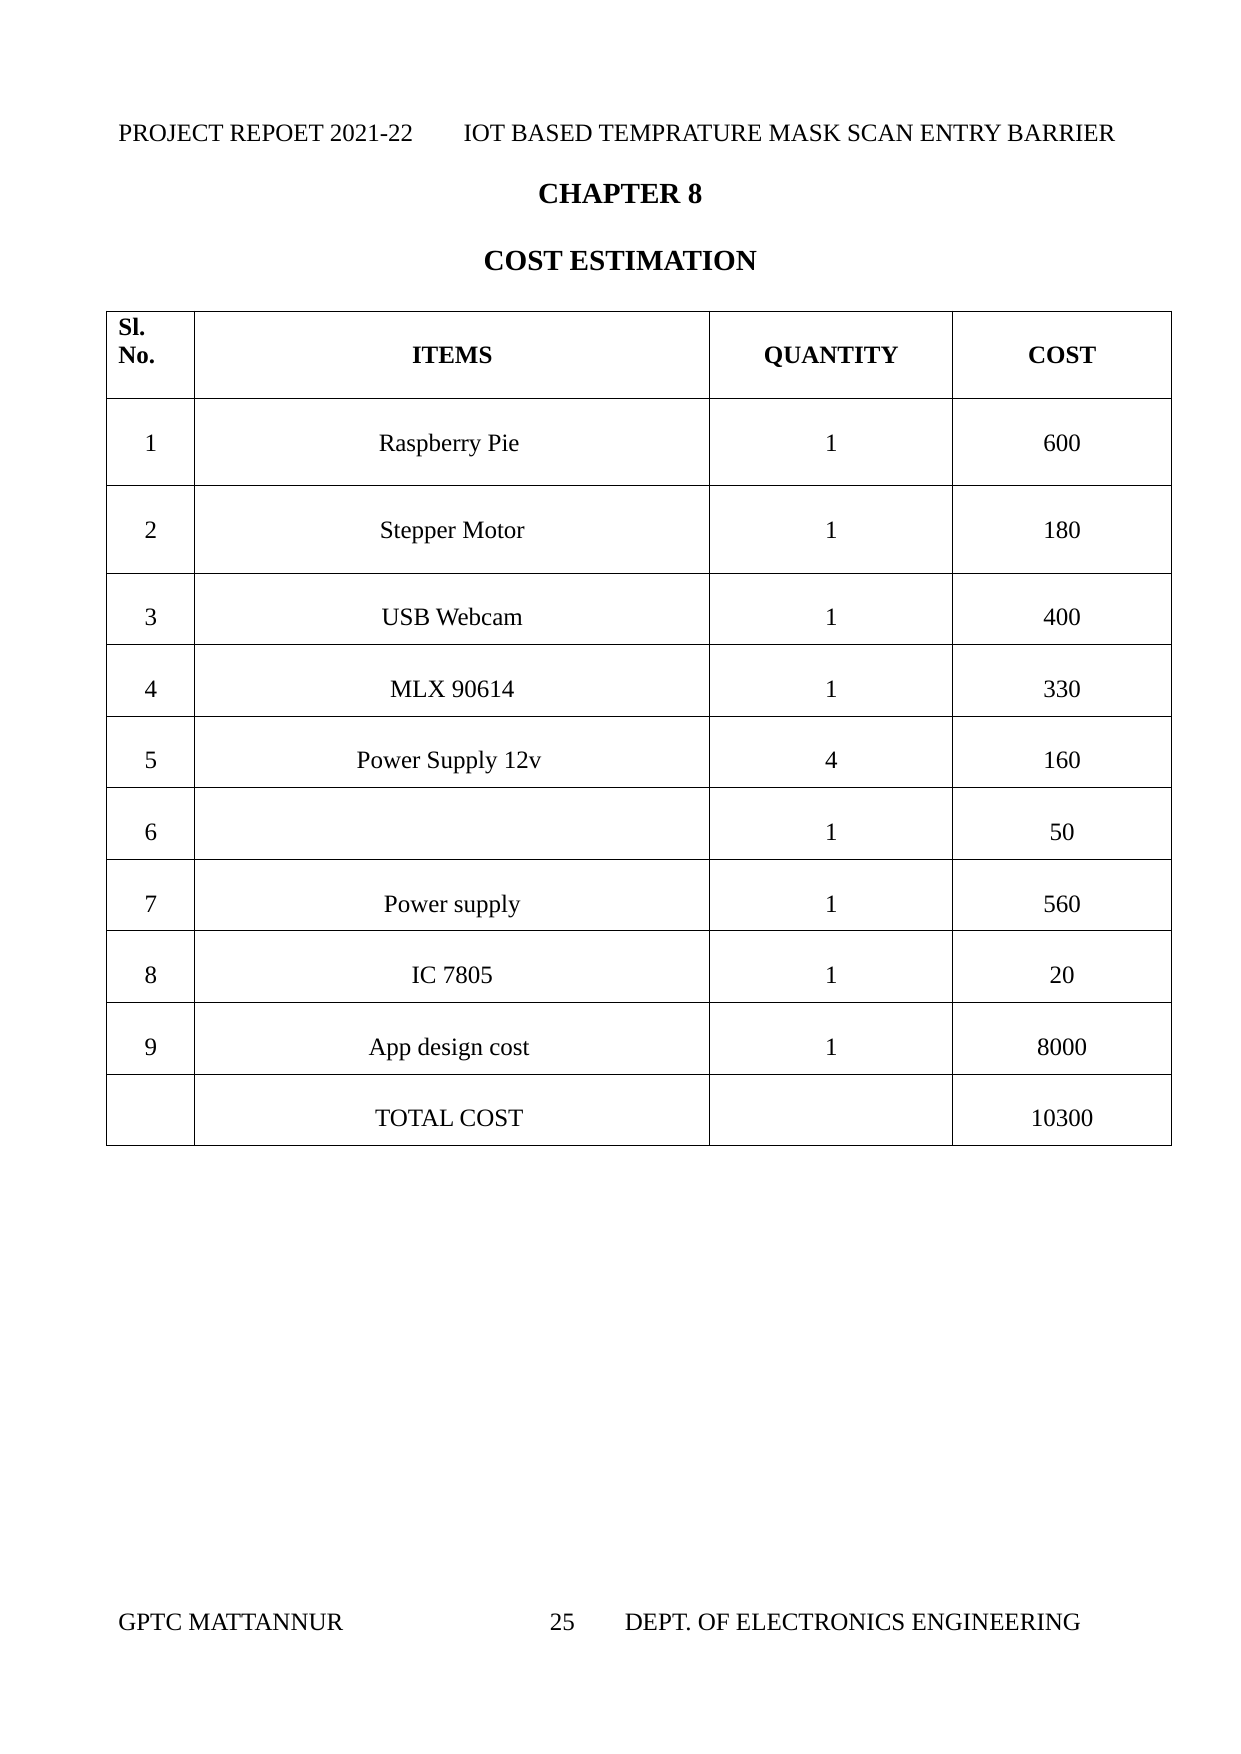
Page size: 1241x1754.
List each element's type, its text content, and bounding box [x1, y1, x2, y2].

table_cell [710, 1075, 952, 1145]
table_cell Raspberry Pie [195, 399, 709, 485]
table_cell USB Webcam [195, 574, 709, 644]
table_cell IC 7805 [195, 931, 709, 1002]
table_cell 1 [107, 399, 194, 485]
table_cell 50 [953, 788, 1171, 859]
table_cell 4 [710, 717, 952, 787]
table_cell Power Supply 12v [195, 717, 709, 787]
table_cell [195, 788, 709, 859]
table_cell 330 [953, 645, 1171, 716]
table_cell 560 [953, 860, 1171, 930]
table_header Sl. No. [107, 312, 194, 398]
table_cell [107, 1075, 194, 1145]
table_header ITEMS [195, 312, 709, 398]
text CHAPTER 8 [118, 176, 1122, 210]
table_header COST [953, 312, 1171, 398]
table_cell 7 [107, 860, 194, 930]
table_cell 5 [107, 717, 194, 787]
table_cell 1 [710, 574, 952, 644]
table_cell 20 [953, 931, 1171, 1002]
table_cell 2 [107, 486, 194, 573]
table_cell 6 [107, 788, 194, 859]
table_cell 1 [710, 486, 952, 573]
table_cell 400 [953, 574, 1171, 644]
table_cell 8000 [953, 1003, 1171, 1073]
table_cell 1 [710, 1003, 952, 1073]
table_cell Stepper Motor [195, 486, 709, 573]
table_cell 8 [107, 931, 194, 1002]
table_cell 1 [710, 931, 952, 1002]
table_cell 9 [107, 1003, 194, 1073]
table_cell 160 [953, 717, 1171, 787]
table_cell MLX 90614 [195, 645, 709, 716]
table_cell 1 [710, 399, 952, 485]
table_cell 1 [710, 788, 952, 859]
table_cell 3 [107, 574, 194, 644]
table_cell App design cost [195, 1003, 709, 1073]
table_cell TOTAL COST [195, 1075, 709, 1145]
table_cell 1 [710, 645, 952, 716]
table_cell 600 [953, 399, 1171, 485]
table_cell 1 [710, 860, 952, 930]
table_cell 180 [953, 486, 1171, 573]
table_cell 10300 [953, 1075, 1171, 1145]
table_cell Power supply [195, 860, 709, 930]
table_header QUANTITY [710, 312, 952, 398]
table_cell 4 [107, 645, 194, 716]
text COST ESTIMATION [118, 243, 1122, 277]
